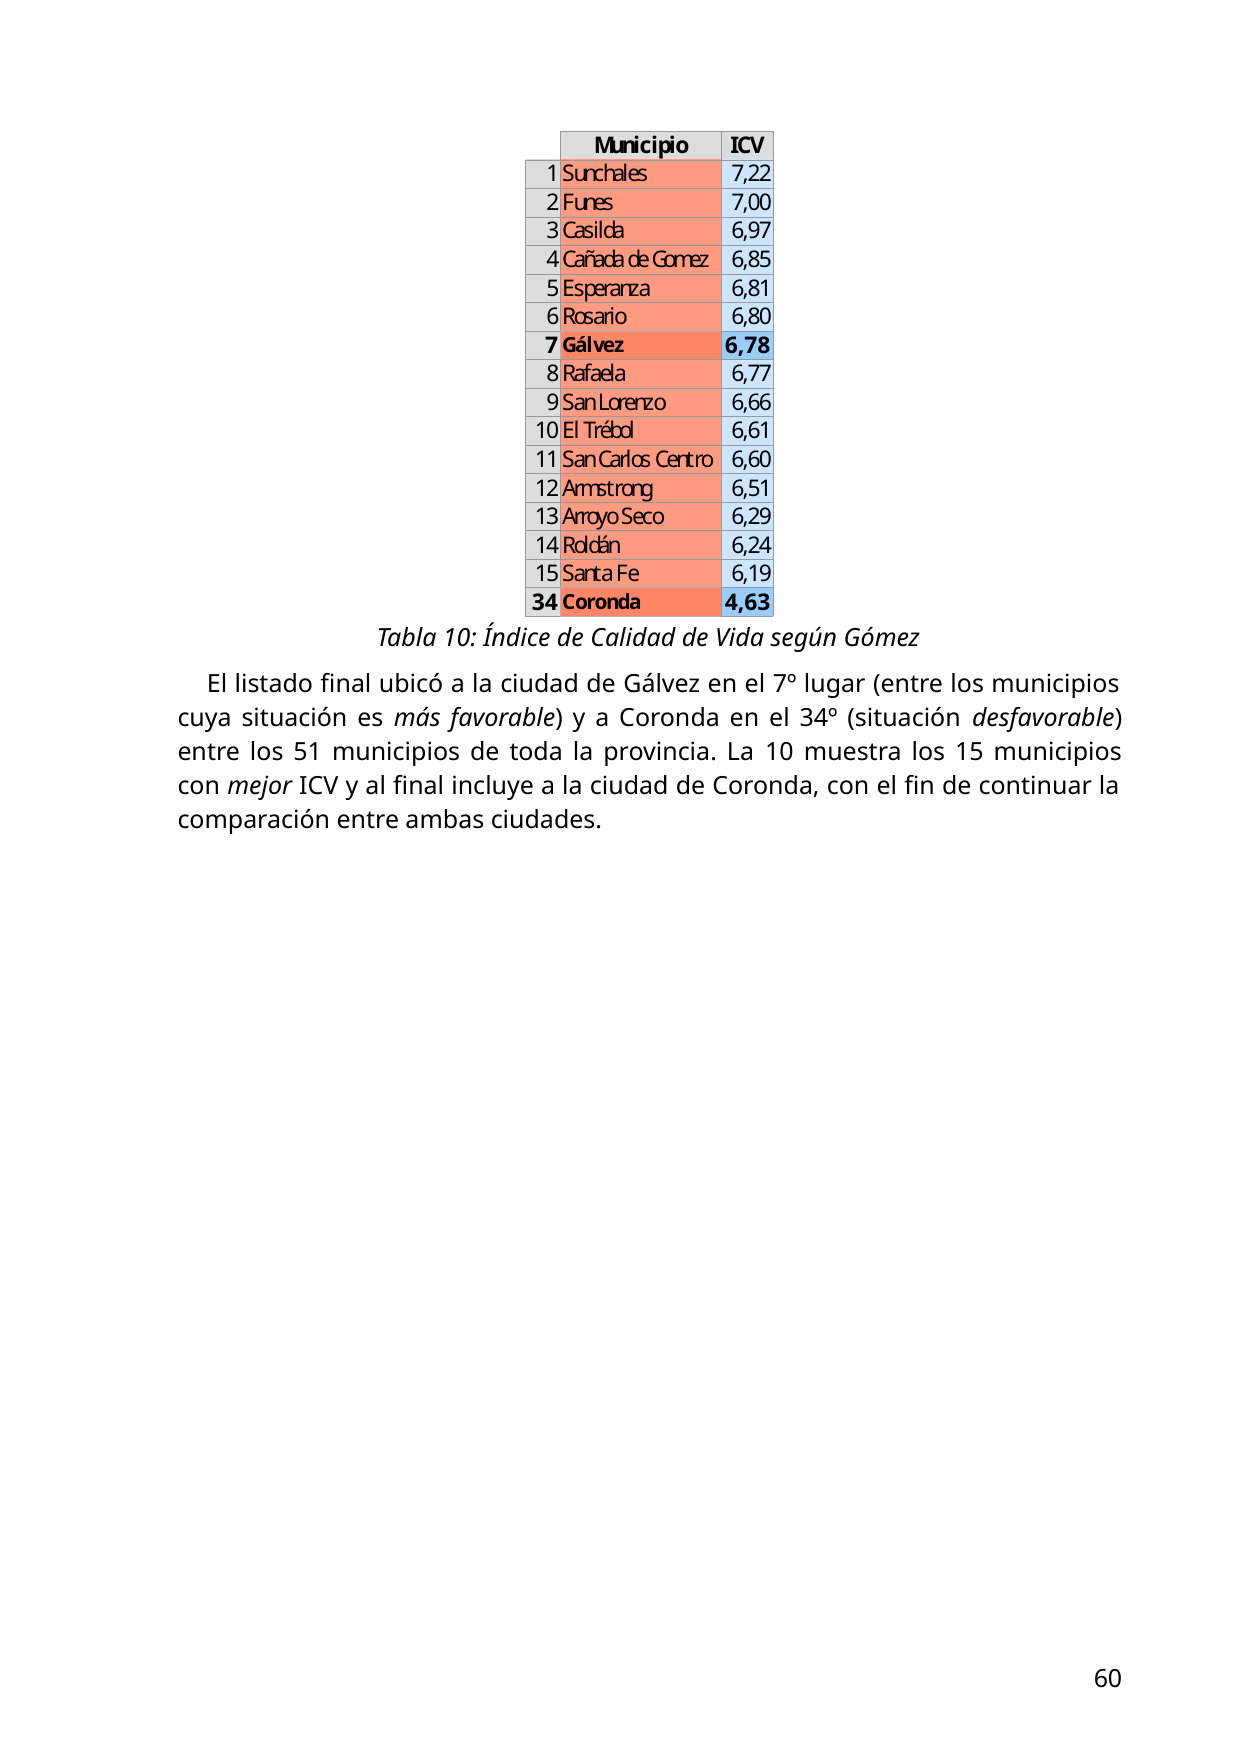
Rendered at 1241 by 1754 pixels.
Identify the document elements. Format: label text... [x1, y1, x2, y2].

text Tabla 10: Índice de Calidad de Vida según Gómez [376, 131, 923, 653]
text El listado final ubicó a la ciudad de Gálvez en el 7º lugar (entre los municipios cuya situación es más favorable) y a Coronda en el 34º (situación desfavorable) entre los 51 municipios de toda la provincia. La Tabla 10 muestra los 15 municipios con mejor ICV y al final incluye a la ciudad de Coronda, con el fin de continuar la comparación entre ambas ciudades. [177, 665, 1122, 836]
